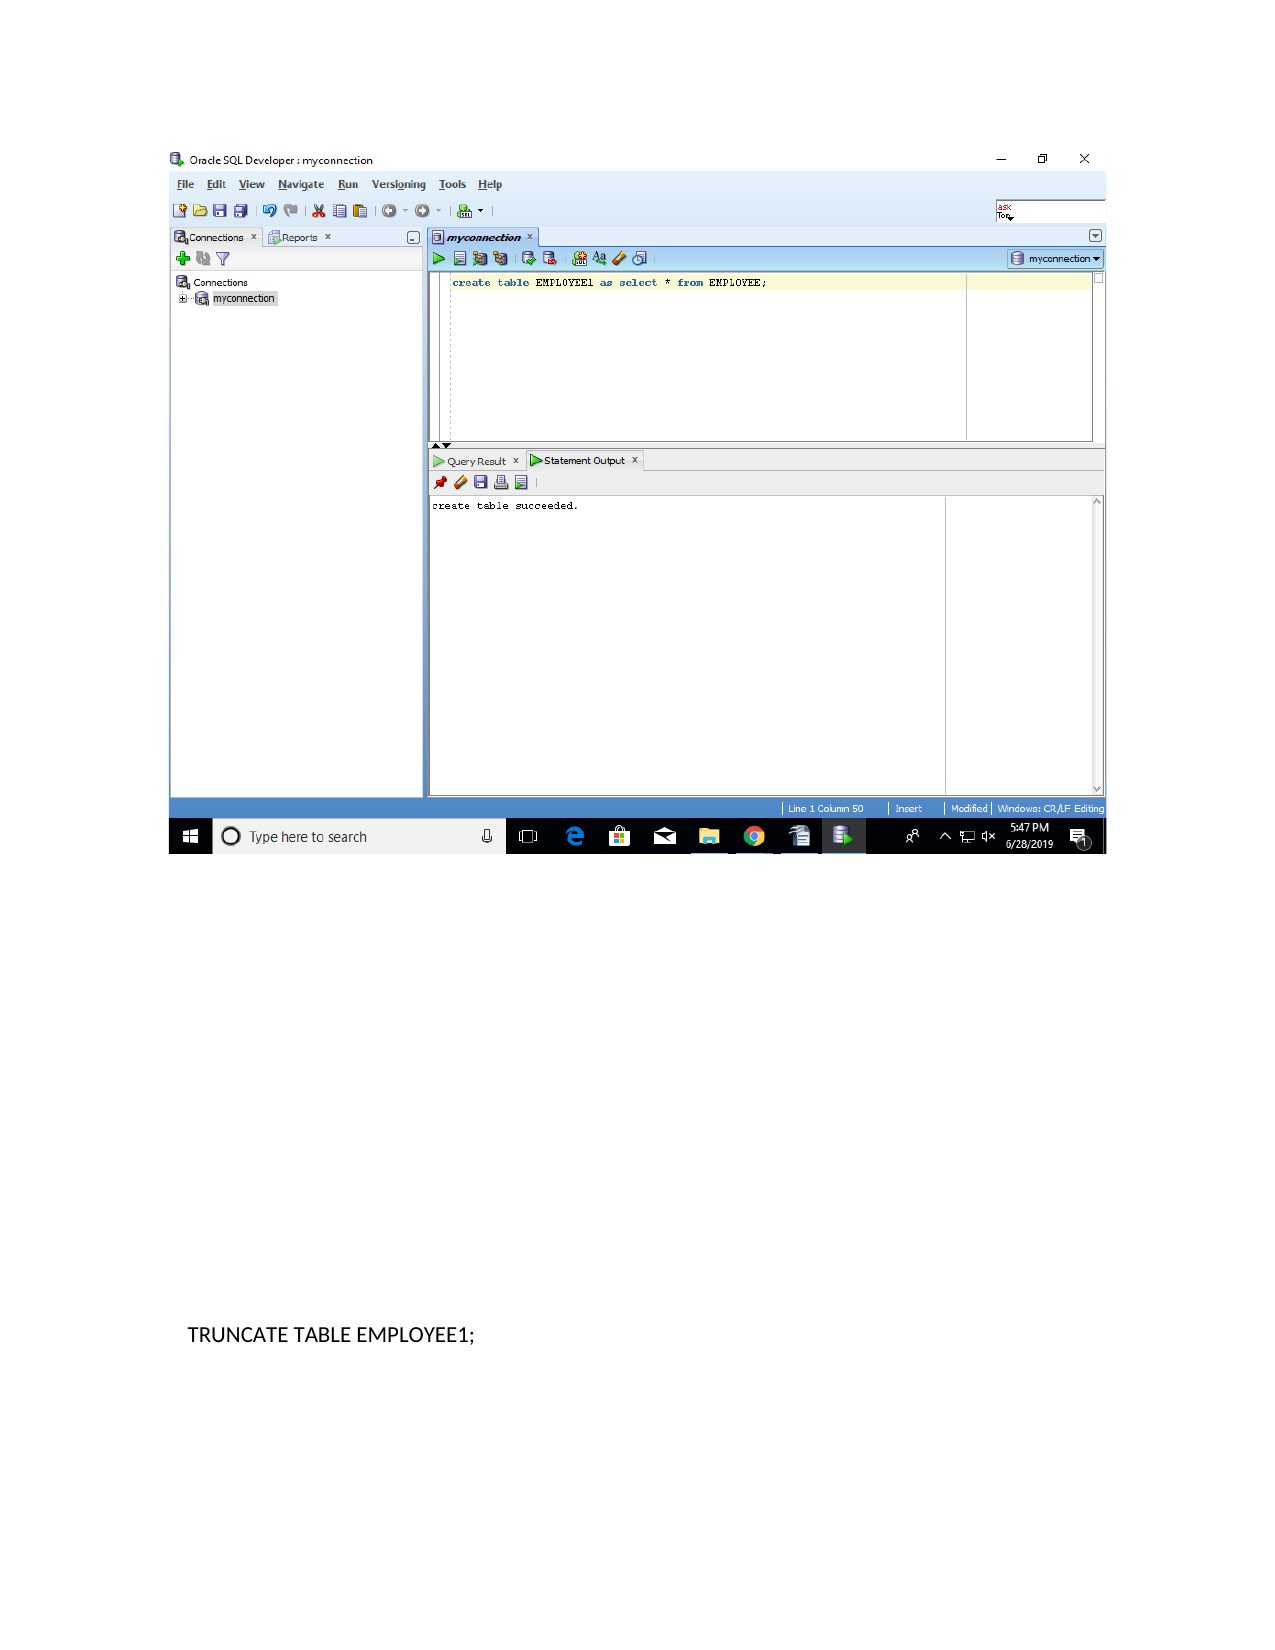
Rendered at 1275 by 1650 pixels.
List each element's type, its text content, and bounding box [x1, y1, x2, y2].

picture [168, 150, 1107, 854]
list TRUNCATE TABLE EMPLOYEE1; [187, 1321, 1125, 1349]
